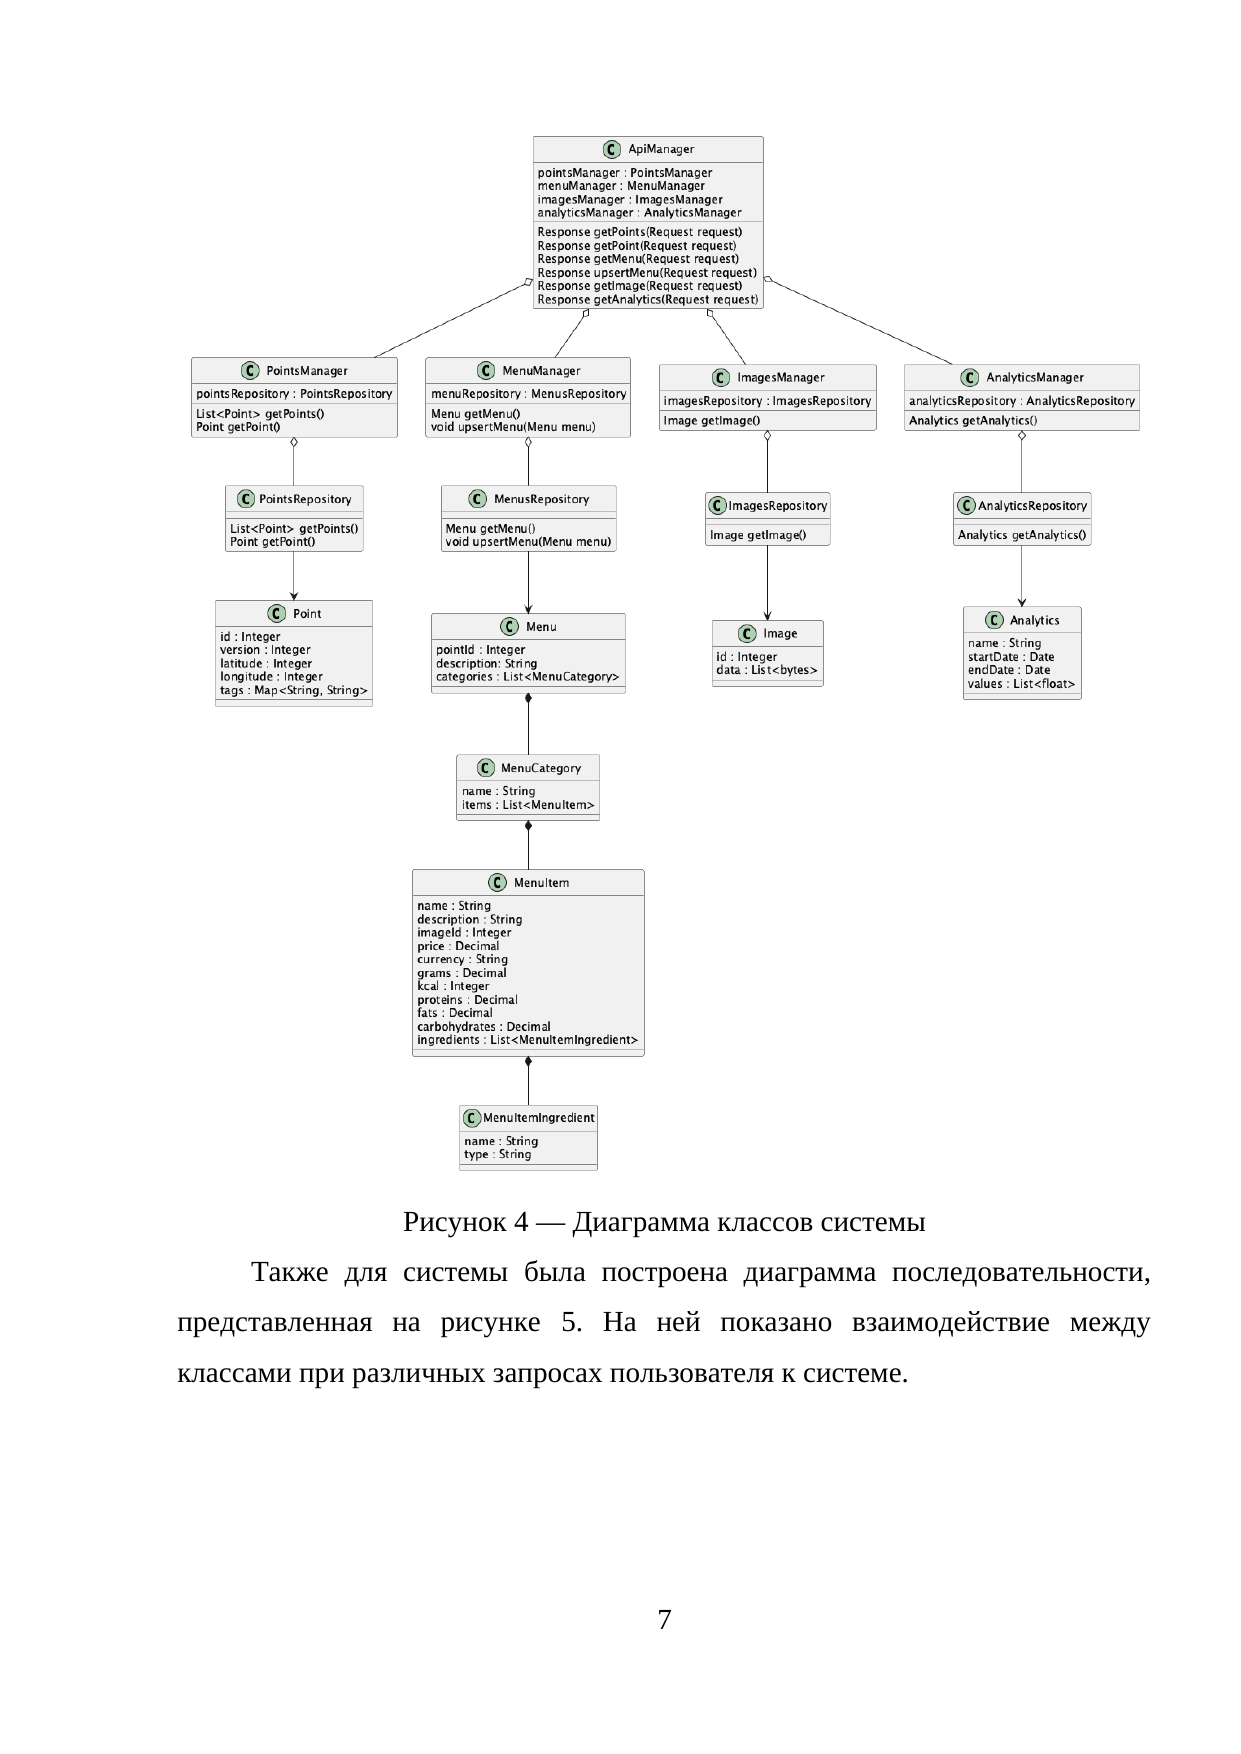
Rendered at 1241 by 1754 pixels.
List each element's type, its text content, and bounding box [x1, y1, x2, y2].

picture [185, 130, 1143, 1175]
text Также для системы была построена диаграмма последовательности, представленная на рисунке 5. На ней показано взаимодействие между классами при различных запросах пользователя к системе. [177, 1254, 1152, 1388]
text Рисунок 4 — Диаграмма классов системы [177, 1204, 1152, 1237]
